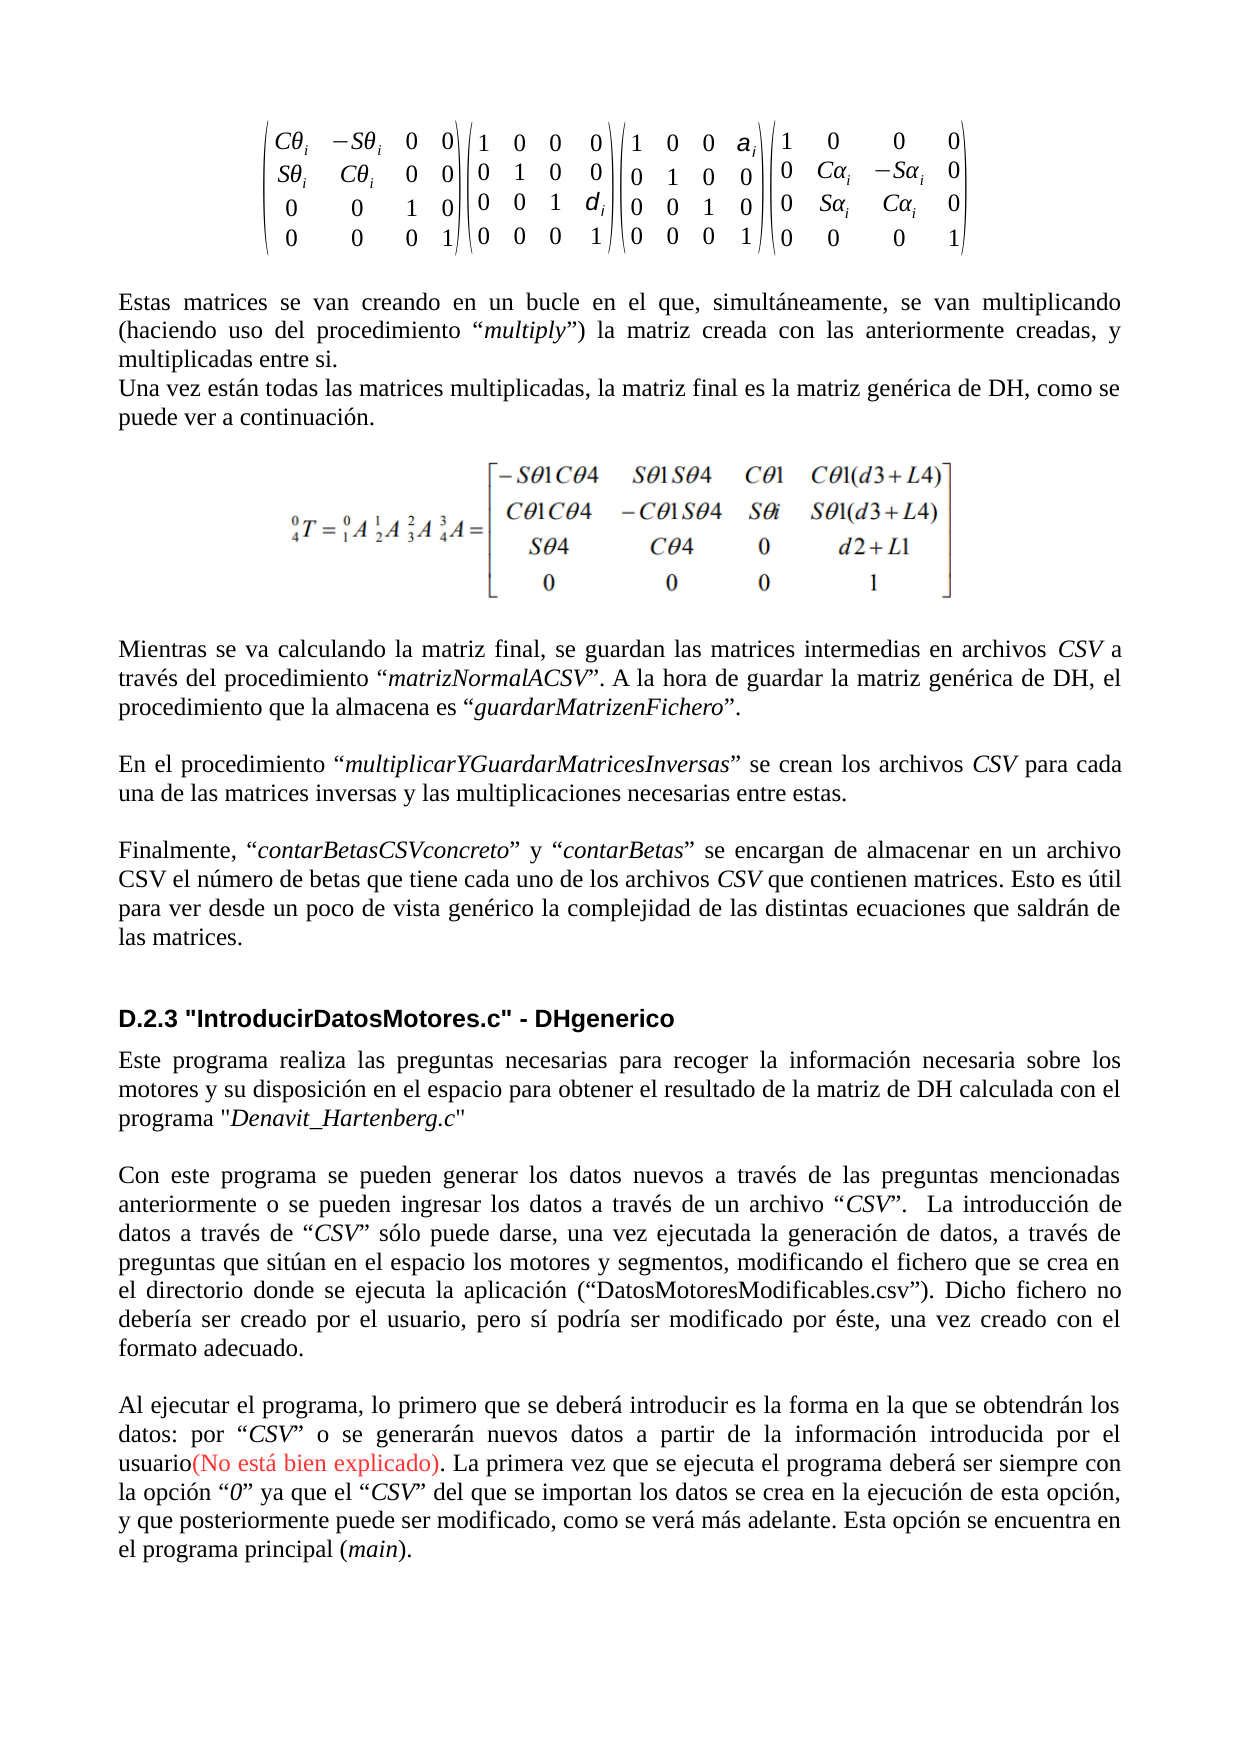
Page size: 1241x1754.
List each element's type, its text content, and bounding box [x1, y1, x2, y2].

subtitle D.2.3 "IntroducirDatosMotores.c" - DHgenerico [118, 1004, 1122, 1033]
picture [285, 459, 956, 606]
text Con este programa se pueden generar los datos nuevos a través de las preguntas mencionadas anteriormente o se pueden ingresar los datos a través de un archivo “CSV”. La introducción de datos a través de “CSV” sólo puede darse, una vez ejecutada la generación de datos, a través de preguntas que sitúan en el espacio los motores y segmentos, modificando el fichero que se crea en el directorio donde se ejecuta la aplicación (“DatosMotoresModificables.csv”). Dicho fichero no debería ser creado por el usuario, pero sí podría ser modificado por éste, una vez creado con el formato adecuado. [118, 1160, 1122, 1362]
text Este programa realiza las preguntas necesarias para recoger la información necesaria sobre los motores y su disposición en el espacio para obtener el resultado de la matriz de DH calculada con el programa "Denavit_Hartenberg.c" [118, 1045, 1122, 1132]
text Estas matrices se van creando en un bucle en el que, simultáneamente, se van multiplicando (haciendo uso del procedimiento “multiply”) la matriz creada con las anteriormente creadas, y multiplicadas entre si. [118, 287, 1122, 373]
text En el procedimiento “multiplicarYGuardarMatricesInversas” se crean los archivos CSV para cada una de las matrices inversas y las multiplicaciones necesarias entre estas. [118, 720, 1122, 807]
text Mientras se va calculando la matriz final, se guardan las matrices intermedias en archivos CSV a través del procedimiento “matrizNormalACSV”. A la hora de guardar la matriz genérica de DH, el procedimiento que la almacena es “guardarMatrizenFichero”. [118, 634, 1122, 720]
text Finalmente, “contarBetasCSVconcreto” y “contarBetas” se encargan de almacenar en un archivo CSV el número de betas que tiene cada uno de los archivos CSV que contienen matrices. Esto es útil para ver desde un poco de vista genérico la complejidad de las distintas ecuaciones que saldrán de las matrices. [118, 835, 1122, 950]
text Una vez están todas las matrices multiplicadas, la matriz final es la matriz genérica de DH, como se puede ver a continuación. [118, 373, 1122, 430]
text Al ejecutar el programa, lo primero que se deberá introducir es la forma en la que se obtendrán los datos: por “CSV” o se generarán nuevos datos a partir de la información introducida por el usuario(No está bien explicado). La primera vez que se ejecuta el programa deberá ser siempre con la opción “0” ya que el “CSV” del que se importan los datos se crea en la ejecución de esta opción, y que posteriormente puede ser modificado, como se verá más adelante. Esta opción se encuentra en el programa principal (main). [118, 1390, 1122, 1563]
